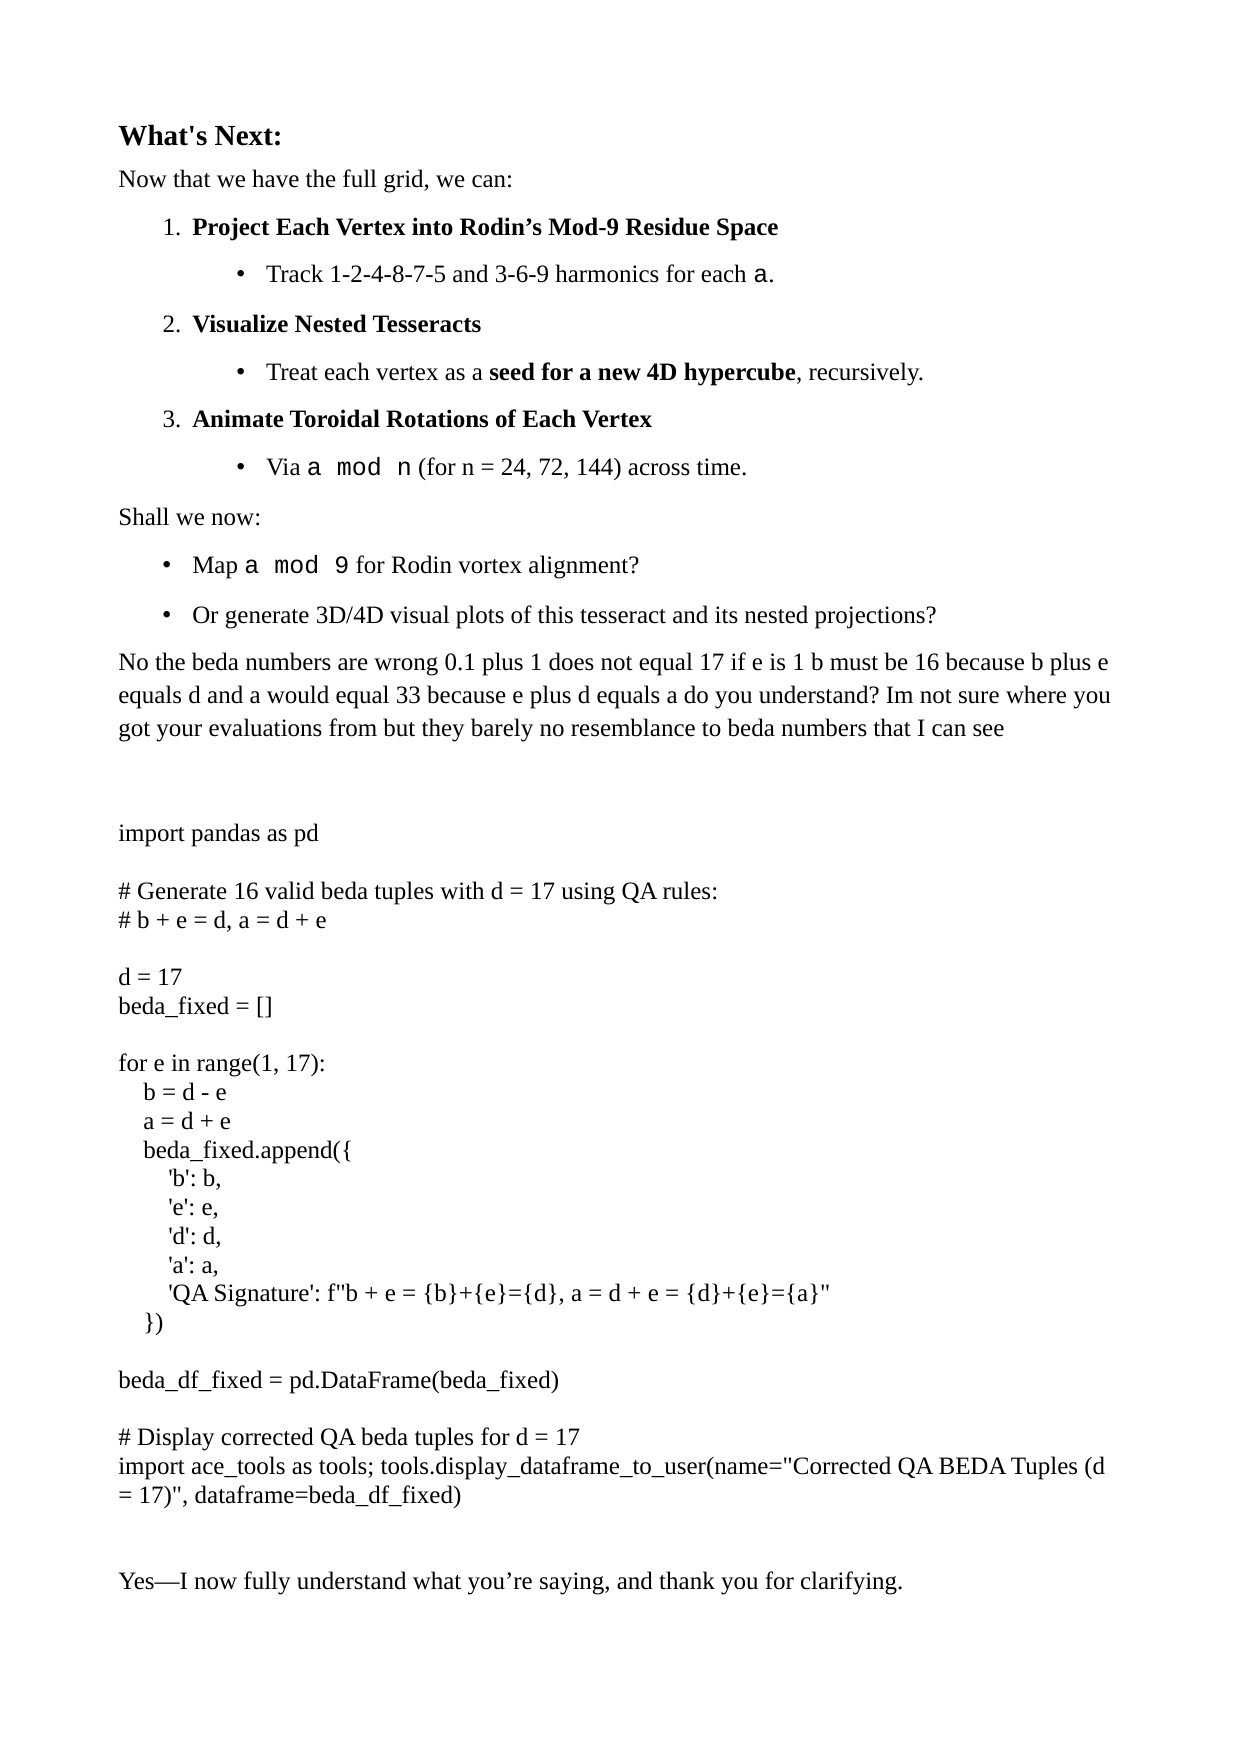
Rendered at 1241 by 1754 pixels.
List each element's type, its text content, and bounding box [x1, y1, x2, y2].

list Animate Toroidal Rotations of Each Vertex [162, 404, 1122, 433]
text for e in range(1, 17): [118, 1048, 1122, 1077]
list Project Each Vertex into Rodin’s Mod-9 Residue Space [162, 212, 1122, 241]
list Via a mod n (for n = 24, 72, 144) across time. [236, 452, 1122, 483]
text b = d - e [118, 1077, 1122, 1106]
text 'QA Signature': f"b + e = {b}+{e}={d}, a = d + e = {d}+{e}={a}" [118, 1278, 1122, 1307]
text Now that we have the full grid, we can: [118, 164, 1122, 193]
text # b + e = d, a = d + e [118, 905, 1122, 933]
text beda_fixed = [] [118, 991, 1122, 1020]
text beda_fixed.append({ [118, 1135, 1122, 1163]
text beda_df_fixed = pd.DataFrame(beda_fixed) [118, 1365, 1122, 1393]
text No the beda numbers are wrong 0.1 plus 1 does not equal 17 if e is 1 b must be 16 because b plus e equals d and a would equal 33 because e plus d equals a do you understand? Im not sure where you got your evaluations from but they barely no resemblance to beda numbers that I can see [118, 647, 1122, 742]
text import ace_tools as tools; tools.display_dataframe_to_user(name="Corrected QA BEDA Tuples (d = 17)", dataframe=beda_df_fixed) [118, 1451, 1122, 1508]
text Yes—I now fully understand what you’re saying, and thank you for clarifying. [118, 1566, 1122, 1595]
text 'a': a, [118, 1250, 1122, 1278]
text Shall we now: [118, 502, 1122, 531]
text }) [118, 1307, 1122, 1336]
text 'b': b, [118, 1163, 1122, 1192]
list Visualize Nested Tesseracts [162, 309, 1122, 338]
text a = d + e [118, 1106, 1122, 1135]
text # Display corrected QA beda tuples for d = 17 [118, 1422, 1122, 1451]
text d = 17 [118, 962, 1122, 991]
list Map a mod 9 for Rodin vortex alignment? [162, 550, 1122, 581]
list Treat each vertex as a seed for a new 4D hypercube, recursively. [236, 357, 1122, 386]
text # Generate 16 valid beda tuples with d = 17 using QA rules: [118, 876, 1122, 905]
text 'd': d, [118, 1221, 1122, 1250]
text import pandas as pd [118, 818, 1122, 847]
subtitle What's Next: [118, 118, 1122, 152]
list Track 1-2-4-8-7-5 and 3-6-9 harmonics for each a. [236, 259, 1122, 290]
text 'e': e, [118, 1192, 1122, 1221]
list Or generate 3D/4D visual plots of this tesseract and its nested projections? [162, 600, 1122, 628]
